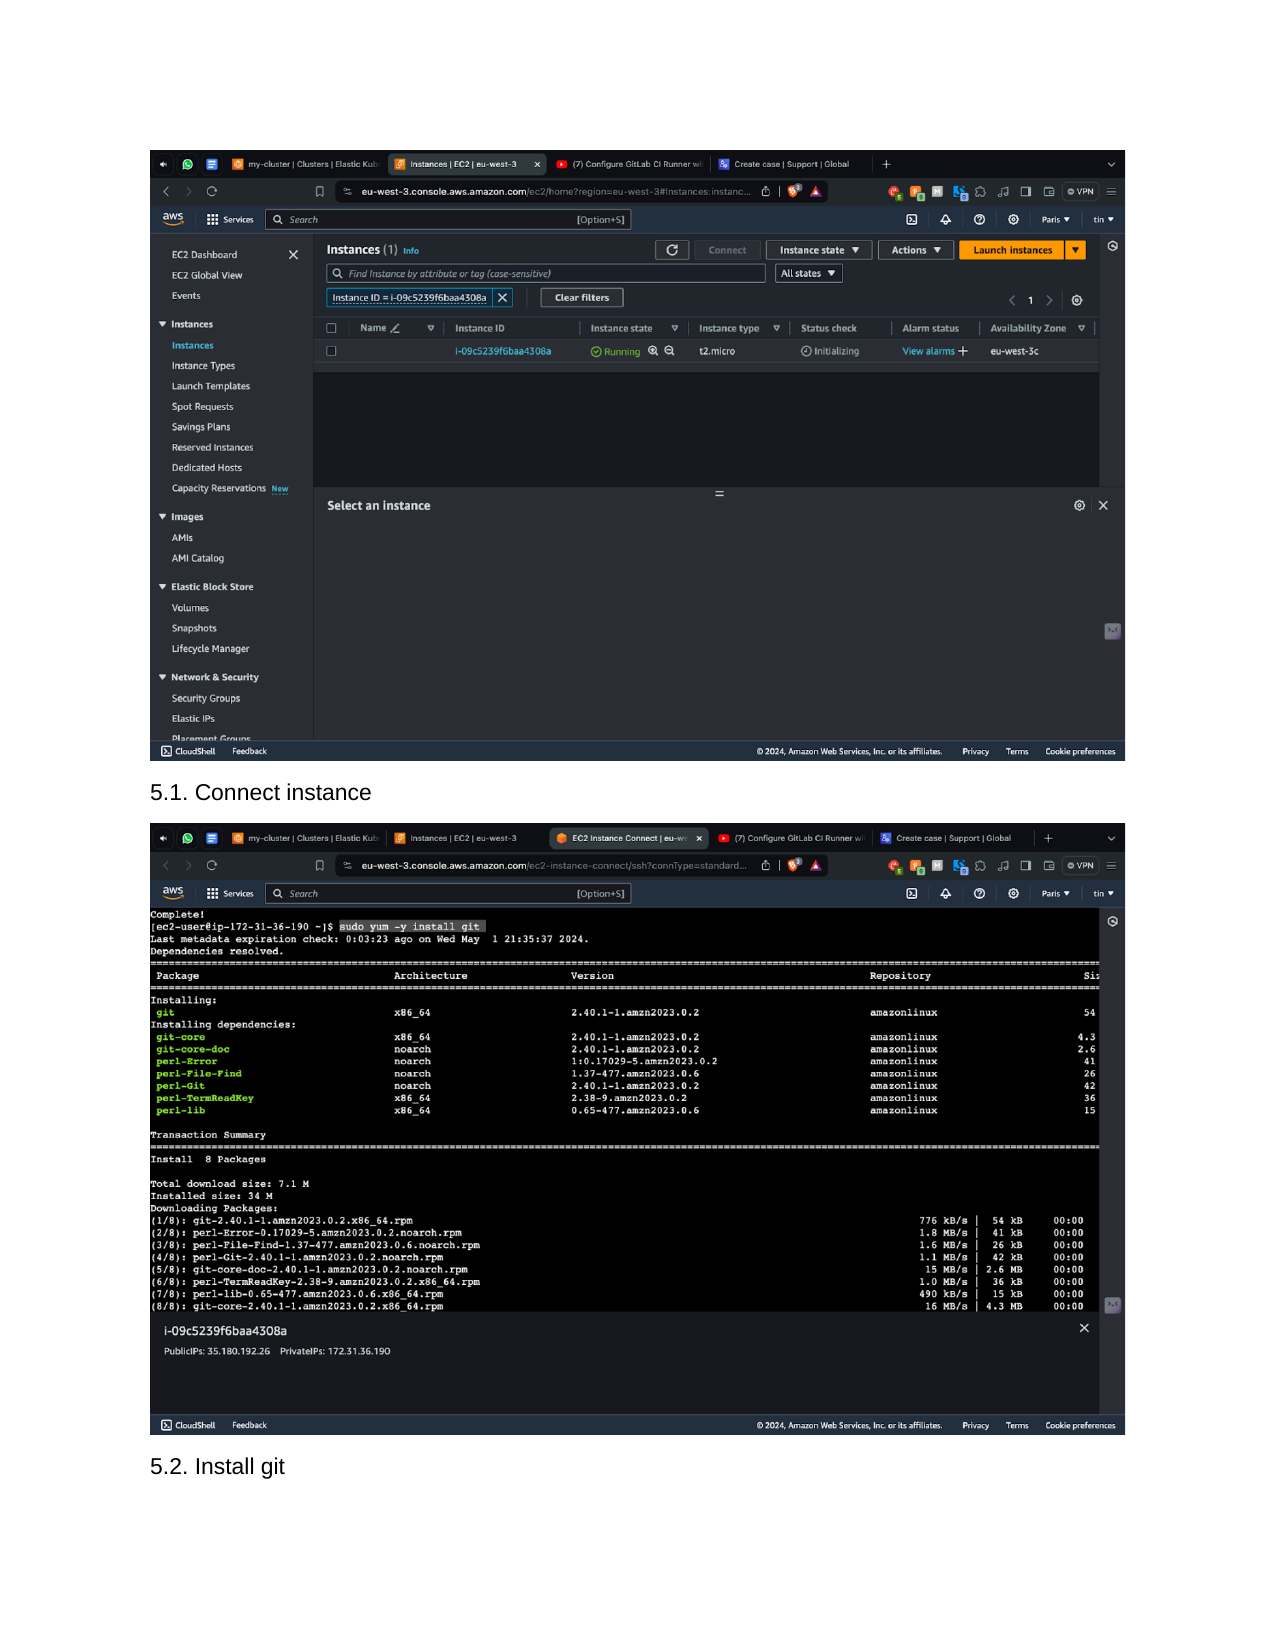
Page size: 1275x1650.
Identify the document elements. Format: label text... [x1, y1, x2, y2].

text 5.2. Install git [150, 1453, 1125, 1479]
text 5.1. Connect instance [150, 779, 1125, 806]
